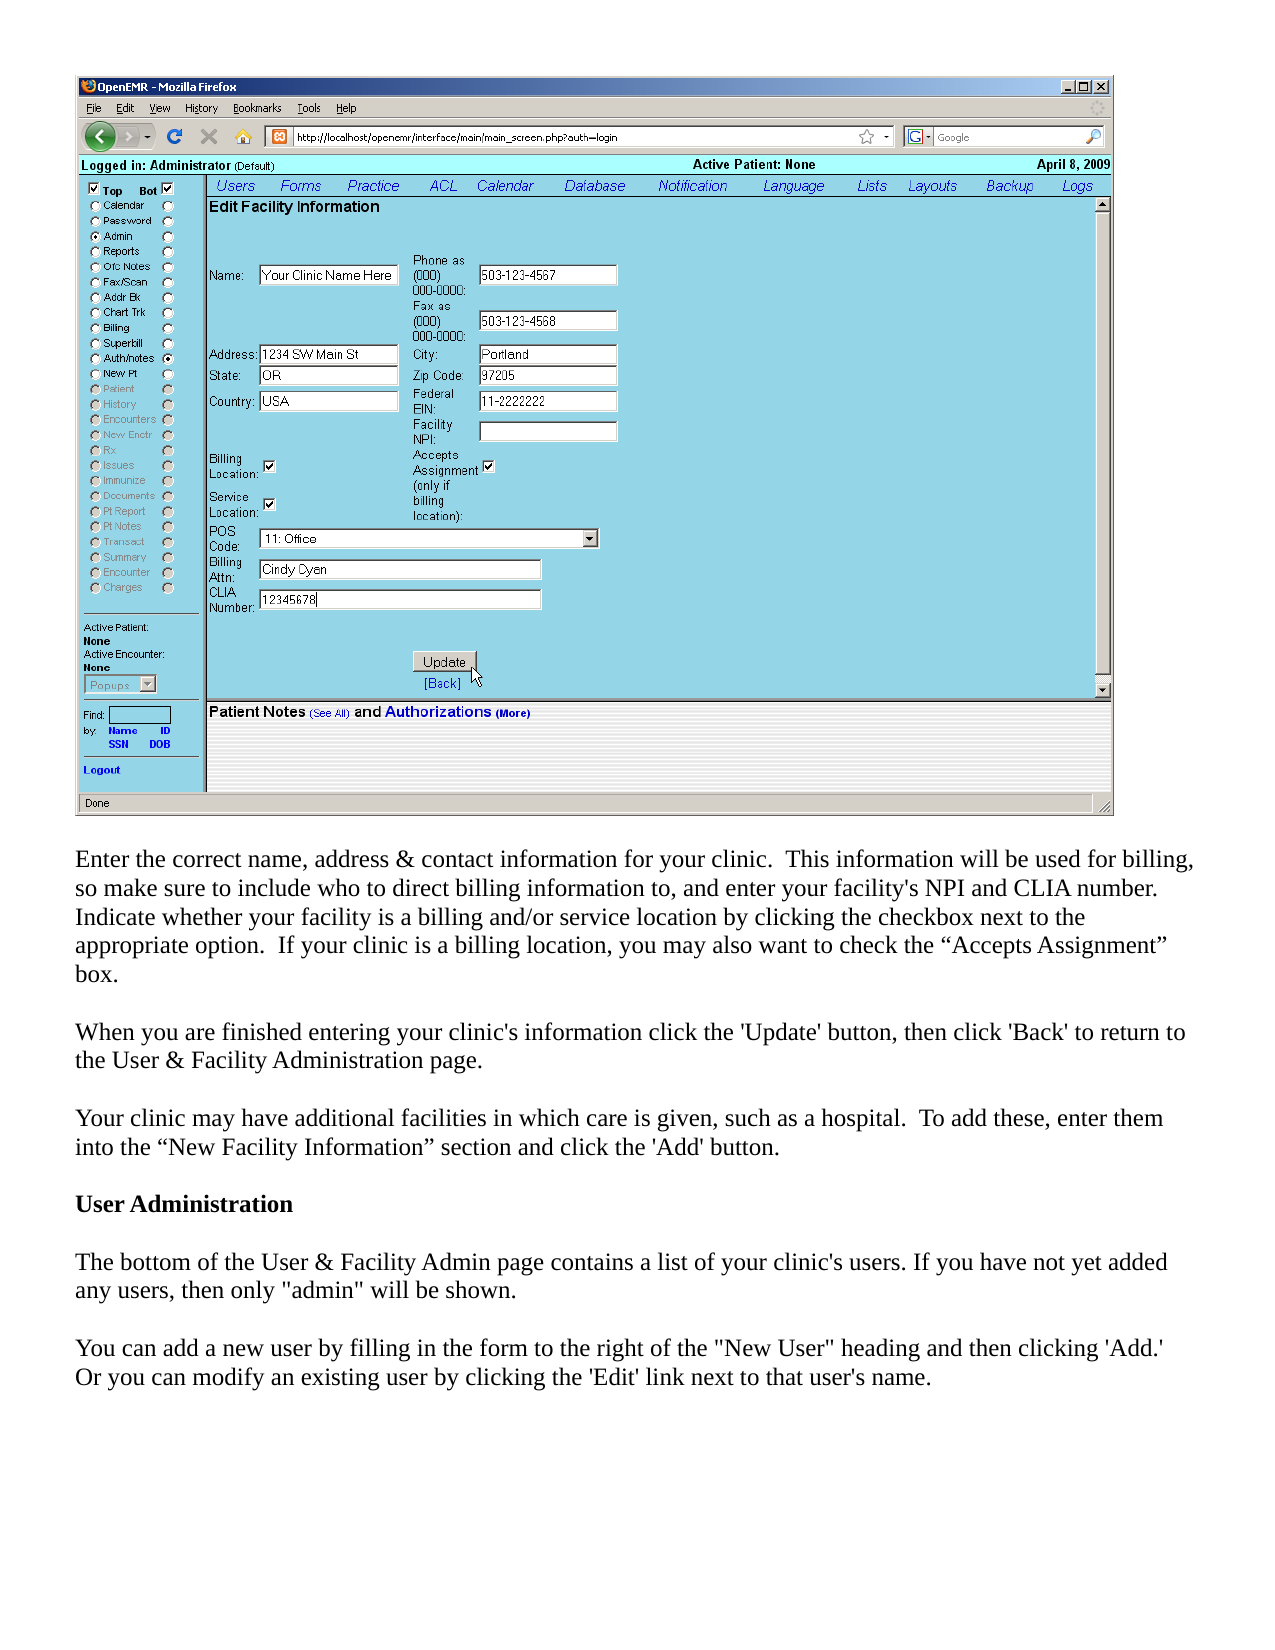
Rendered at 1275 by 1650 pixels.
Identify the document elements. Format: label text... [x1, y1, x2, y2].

text Your clinic may have additional facilities in which care is given, such as a hospital. To add these, enter them into the “New Facility Information” section and click the 'Add' button. [75, 1103, 1200, 1160]
text You can add a new user by filling in the form to the right of the "New User" heading and then clicking 'Add.' Or you can modify an existing user by clicking the 'Edit' link next to that user's name. [75, 1333, 1200, 1390]
text When you are finished entering your clinic's information click the 'Update' button, then click 'Back' to return to the User & Facility Administration page. [75, 1017, 1200, 1074]
text Enter the correct name, address & contact information for your clinic. This information will be used for billing, so make sure to include who to direct billing information to, and enter your facility's NPI and CLIA number. Indicate whether your facility is a billing and/or service location by clicking the checkbox next to the appropriate option. If your clinic is a billing location, you may also want to check the “Accepts Assignment” box. [75, 844, 1200, 988]
picture [75, 75, 1114, 816]
text User Administration [75, 1189, 1200, 1218]
text The bottom of the User & Facility Admin page contains a list of your clinic's users. If you have not yet added any users, then only "admin" will be shown. [75, 1247, 1200, 1304]
